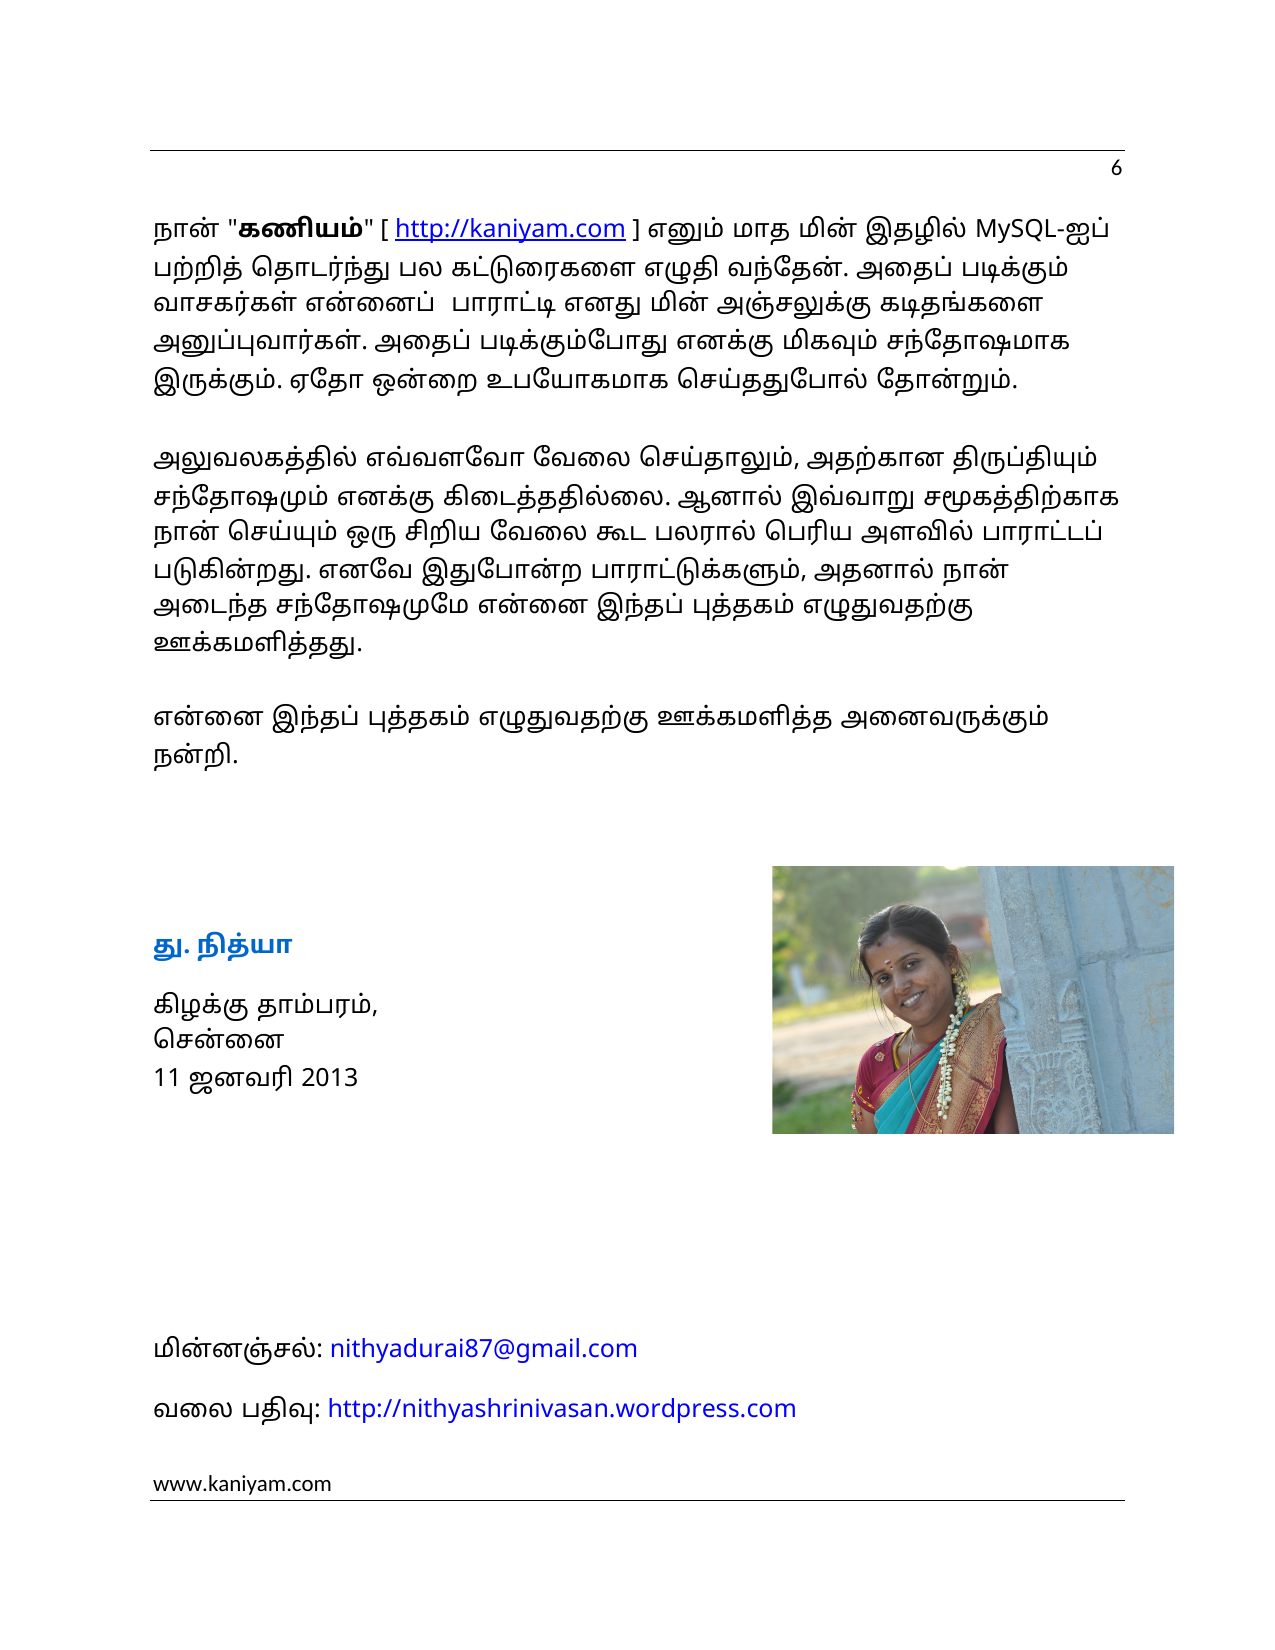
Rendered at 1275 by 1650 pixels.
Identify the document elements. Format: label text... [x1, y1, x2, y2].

text து. நித்யா [153, 927, 772, 961]
text கிழக்கு தாம்பரம், சென்னை 11 ஜனவரி 2013 [153, 987, 772, 1126]
text மின்னஞ்சல்: nithyadurai87@gmail.com [153, 1331, 1122, 1365]
text வலை பதிவு: http://nithyashrinivasan.wordpress.com [153, 1391, 1122, 1425]
picture [772, 866, 1175, 1134]
text நான் "கணியம்" [ http://kaniyam.com ] எனும் மாத மின் இதழில் MySQL-ஐப் பற்றித் தொடர்ந்து பல கட்டுரைகளை எழுதி வந்தேன். அதைப் படிக்கும் வாசகர்கள் என்னைப் பாராட்டி எனது மின் அஞ்சலுக்கு கடிதங்களை அனுப்புவார்கள். அதைப் படிக்கும்போது எனக்கு மிகவும் சந்தோஷமாக இருக்கும். ஏதோ ஒன்றை உபயோகமாக செய்ததுபோல் தோன்றும். அலுவலகத்தில் எவ்வளவோ வேலை செய்தாலும், அதற்கான திருப்தியும் சந்தோஷமும் எனக்கு கிடைத்ததில்லை. ஆனால் இவ்வாறு சமூகத்திற்காக நான் செய்யும் ஒரு சிறிய வேலை கூட பலரால் பெரிய அளவில் பாராட்டப் படுகின்றது. எனவே இதுபோன்ற பாராட்டுக்களும், அதனால் நான் அடைந்த சந்தோஷமுமே என்னை இந்தப் புத்தகம் எழுதுவதற்கு ஊக்கமளித்தது. என்னை இந்தப் புத்தகம் எழுதுவதற்கு ஊக்கமளித்த அனைவருக்கும் நன்றி. [153, 211, 1122, 842]
